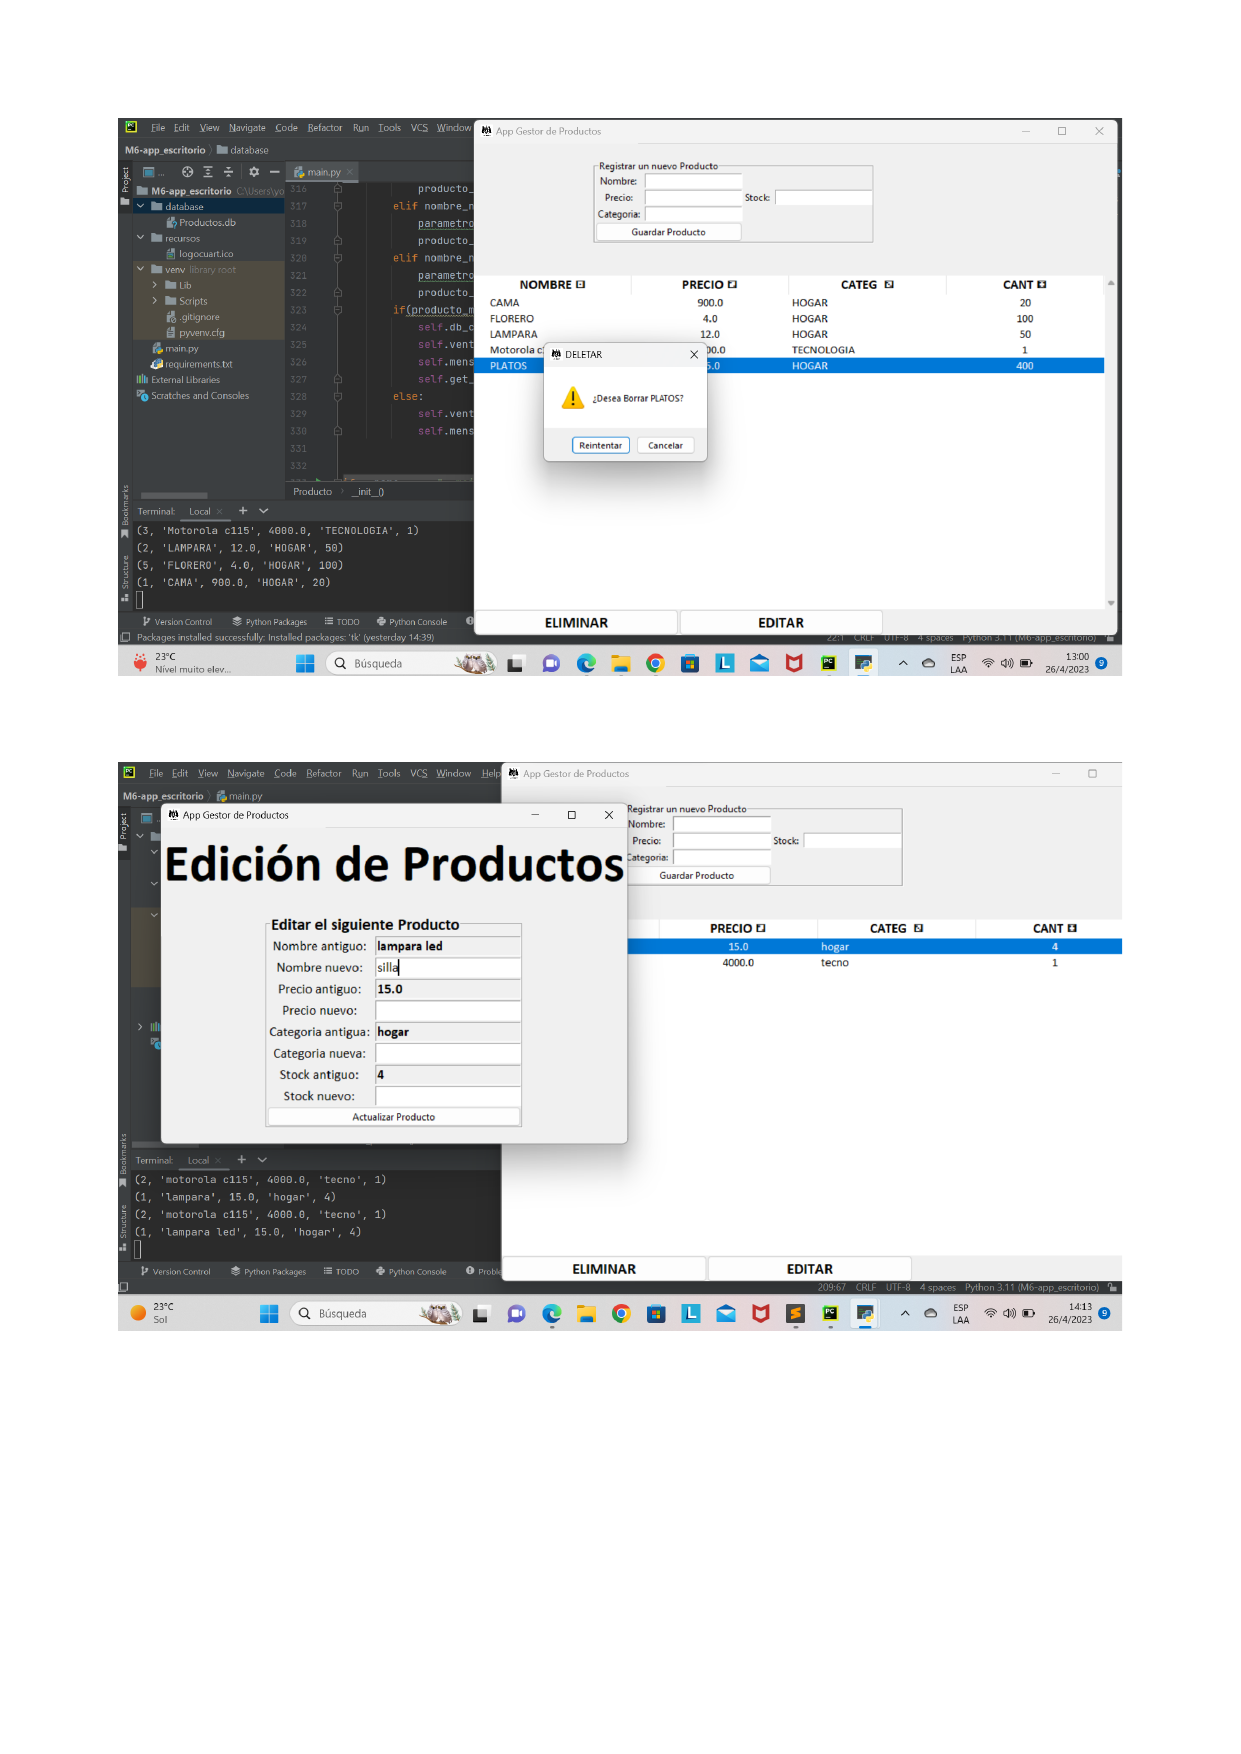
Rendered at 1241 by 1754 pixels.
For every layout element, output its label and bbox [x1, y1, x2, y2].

picture [118, 762, 1123, 1331]
picture [118, 118, 1123, 676]
